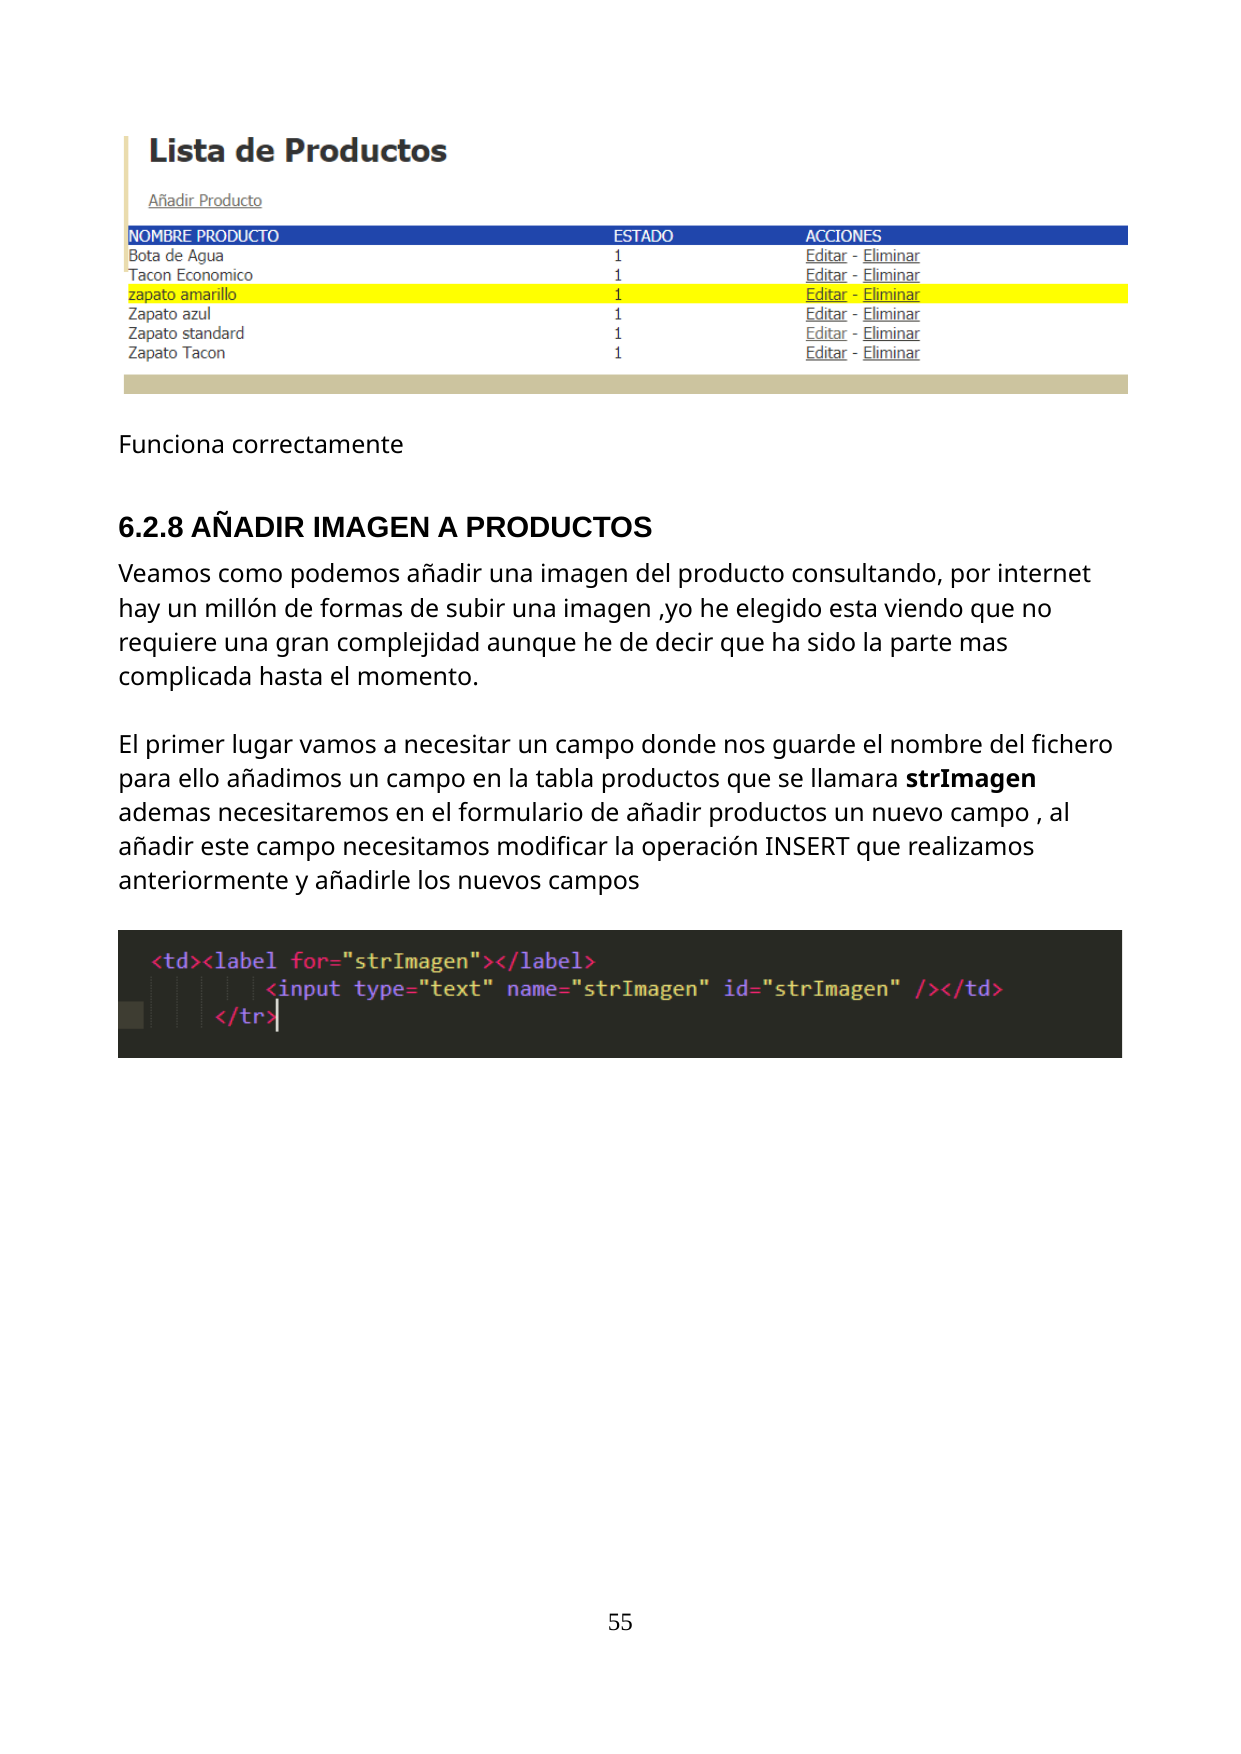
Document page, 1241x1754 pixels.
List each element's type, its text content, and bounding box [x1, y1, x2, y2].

picture [118, 930, 1123, 1058]
text Funciona correctamente [118, 427, 1122, 461]
text Veamos como podemos añadir una imagen del producto consultando, por internet hay un millón de formas de subir una imagen ,yo he elegido esta viendo que no requiere una gran complejidad aunque he de decir que ha sido la parte mas complicada hasta el momento. [118, 556, 1122, 692]
subtitle 6.2.8 AÑADIR IMAGEN A PRODUCTOS [118, 510, 1122, 544]
picture [123, 136, 1128, 394]
text El primer lugar vamos a necesitar un campo donde nos guarde el nombre del fichero para ello añadimos un campo en la tabla productos que se llamara strImagen ademas necesitaremos en el formulario de añadir productos un nuevo campo , al añadir este campo necesitamos modificar la operación INSERT que realizamos anteriormente y añadirle los nuevos campos [118, 726, 1122, 897]
